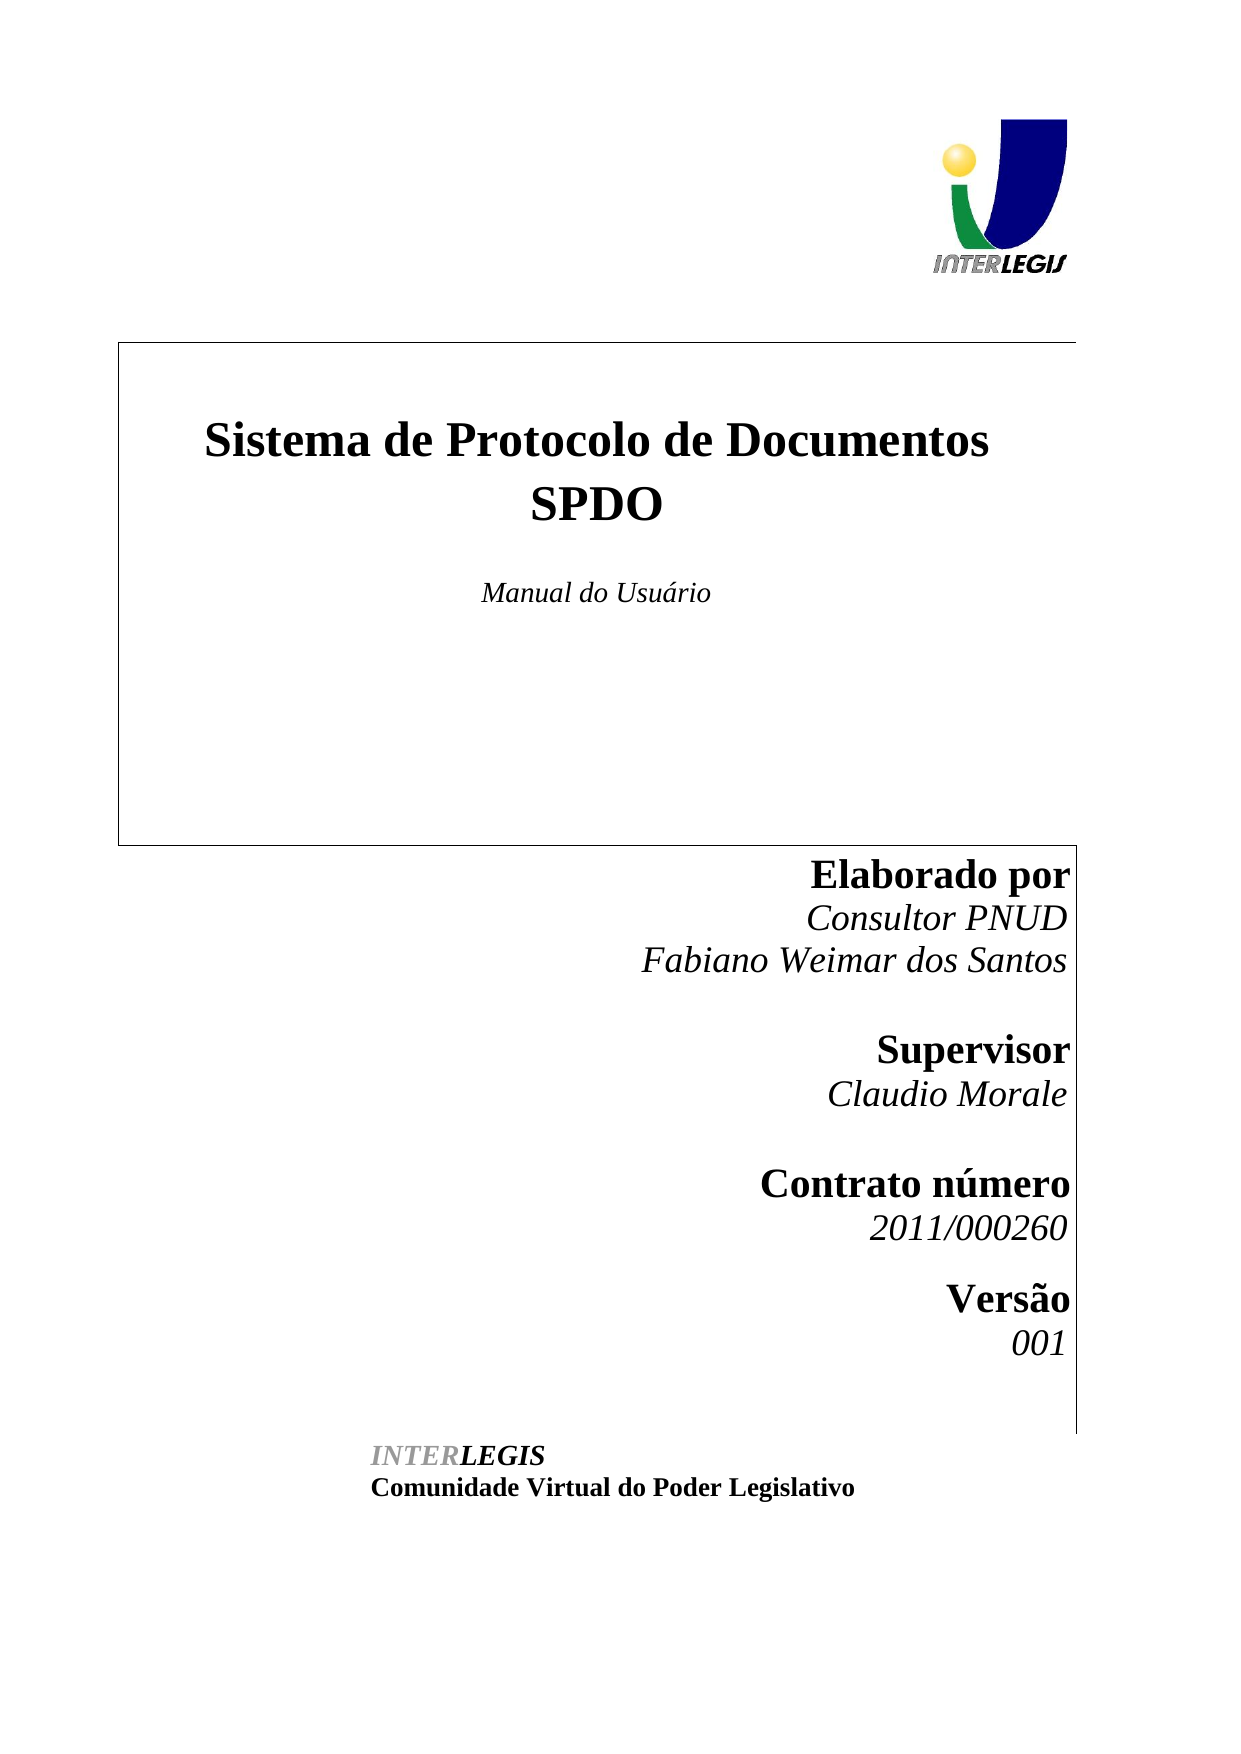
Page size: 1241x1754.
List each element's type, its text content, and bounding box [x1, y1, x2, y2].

table_cell [118, 846, 365, 1434]
picture [933, 119, 1068, 273]
table_cell [118, 1434, 365, 1507]
table_cell INTERLEGIS Comunidade Virtual do Poder Legislativo [365, 1434, 1076, 1507]
table_header Sistema de Protocolo de Documentos SPDO Manual do Usuário [119, 343, 1076, 845]
table_cell Elaborado por Consultor PNUD Fabiano Weimar dos Santos Supervisor Claudio Morale Contrato número 2011/000260 Versão 001 [365, 846, 1076, 1434]
